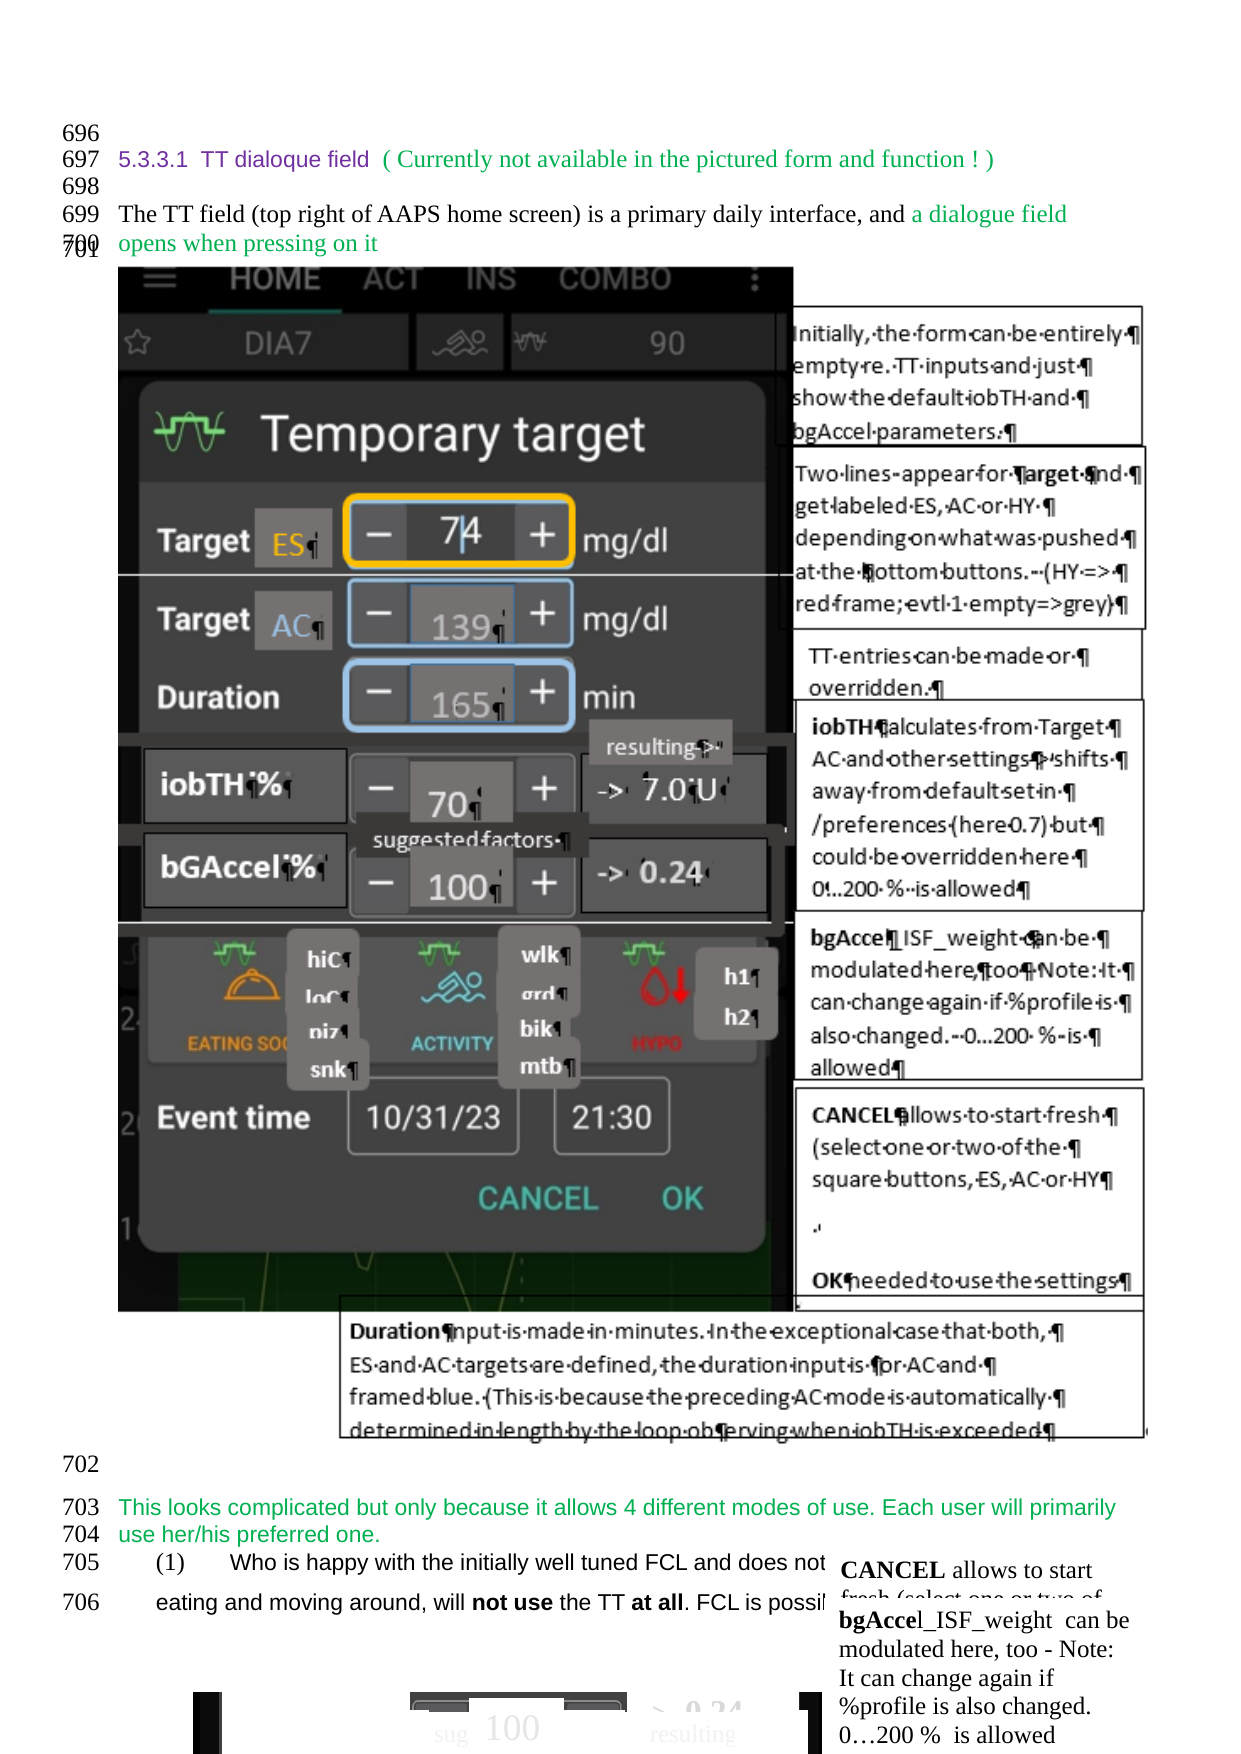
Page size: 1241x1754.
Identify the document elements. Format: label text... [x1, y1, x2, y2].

text This looks complicated but only because it allows 4 different modes of use. Each user will primarily use her/his preferred one. [118, 1494, 1122, 1547]
text snk [372, 1718, 414, 1746]
text The TT field (top right of AAPS home screen) is a primary daily interface, and a dialogue field opens when pressing on it [118, 199, 1122, 257]
text mtb [568, 1718, 610, 1746]
list Who is happy with the initially well tuned FCL and does not have huge variations in daily eating and moving around, will not use the TT at all. FCL is possible without an intervention via the TT button in your cockpit. Actually 4 of 8 modes (GGG …YYY permutations, list see section 5.4.1) are not making use of TT. [156, 1547, 1122, 1615]
text CANCEL allows to start fresh (select one or two of the square buttons, ES, AC or HY [840, 1555, 1132, 1598]
text -> 0.24 [642, 1693, 784, 1712]
text suggested factors [434, 1719, 469, 1746]
text 5.3.3.1 TT dialoque field ( Currently not available in the pictured form and function ! ) [118, 144, 1122, 173]
text h2 [749, 1718, 793, 1746]
text This looks complicated but only because it allows 4 different modes of use. Each user will primarily use her/his preferred one. [178, 1548, 1147, 1754]
text resulting-> [649, 1719, 734, 1746]
text bGAccel % [237, 1693, 395, 1746]
text bgAccel_ISF_weight can be modulated here, too - Note: It can change again if %profile is also changed. 0…200 % is allowed [839, 1605, 1131, 1746]
text 100 [484, 1705, 549, 1746]
